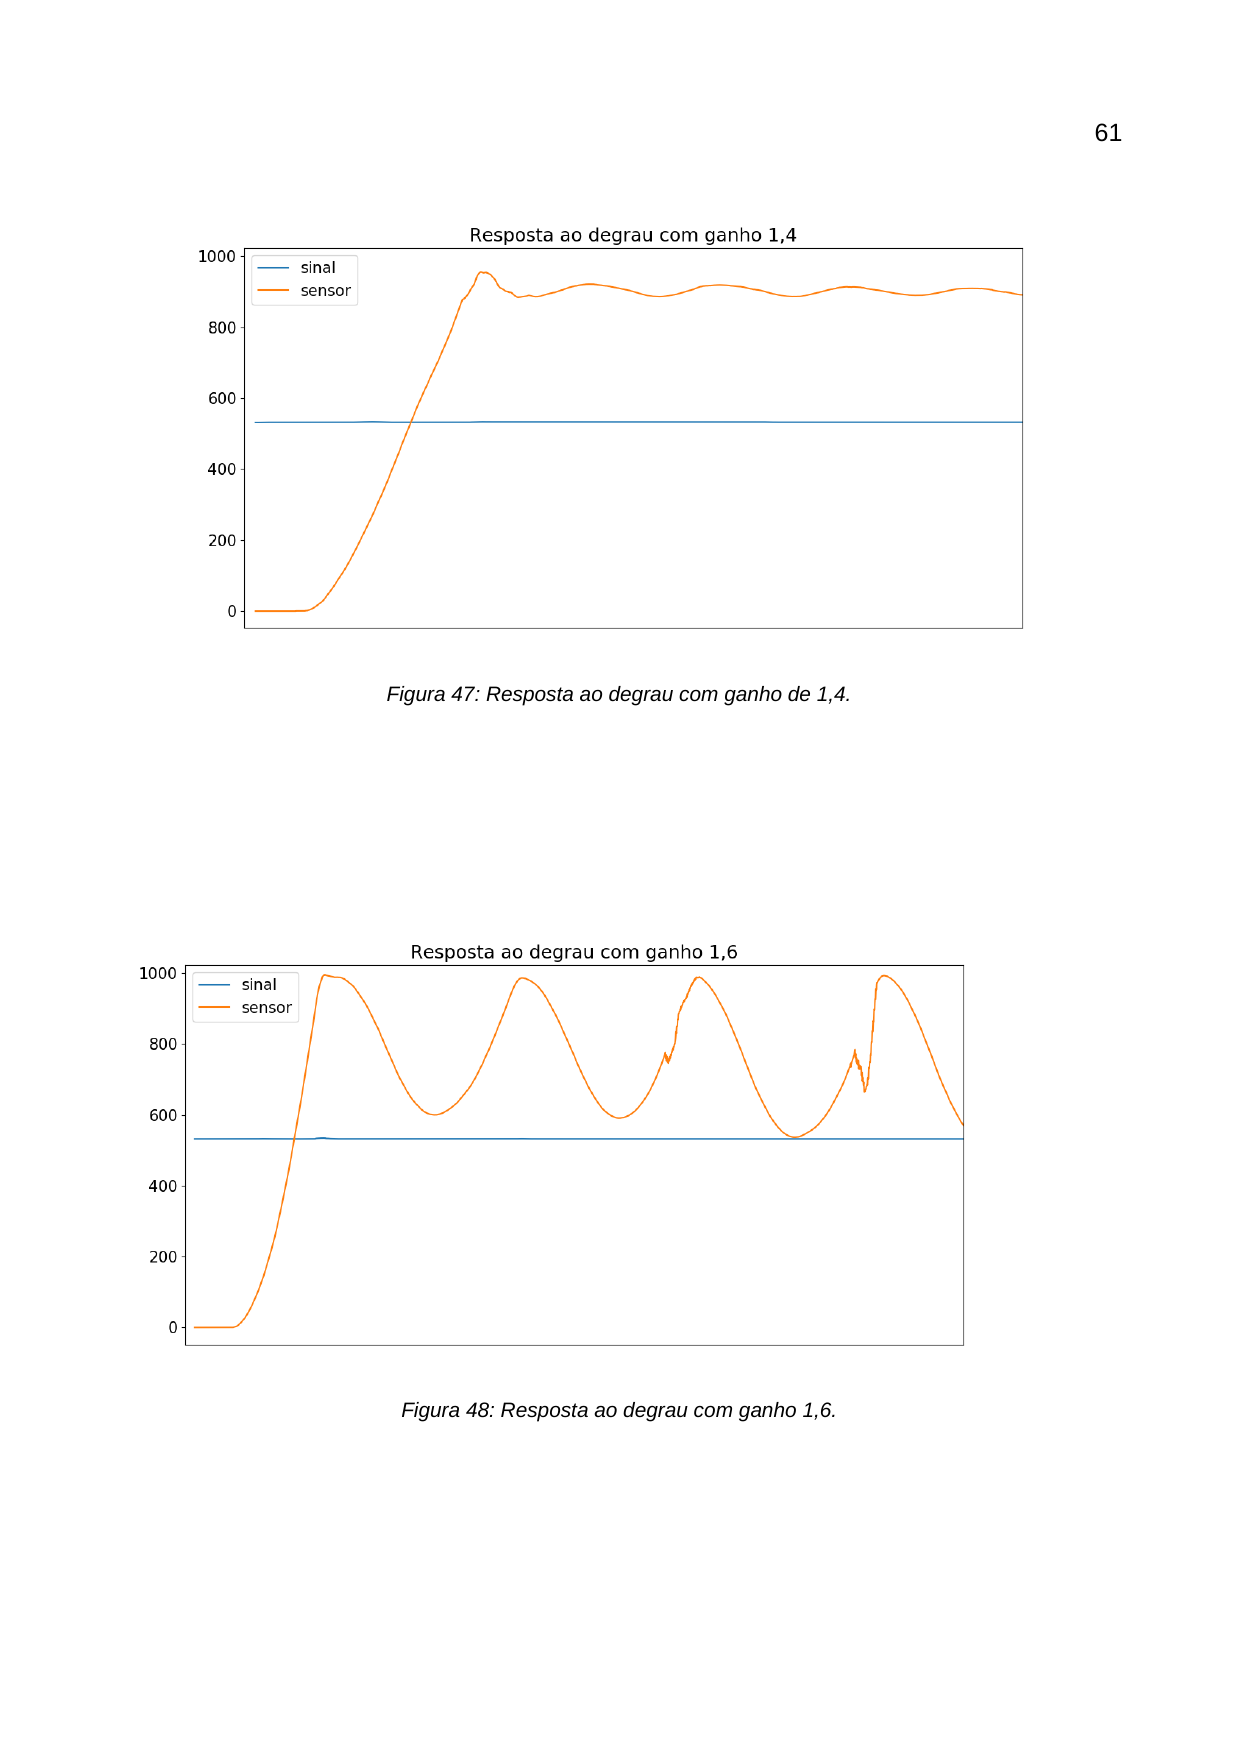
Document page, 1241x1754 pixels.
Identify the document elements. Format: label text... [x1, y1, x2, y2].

picture [118, 188, 1123, 682]
text Figura 47: Resposta ao degrau com ganho de 1,4. [118, 682, 1122, 706]
picture [59, 905, 1063, 1399]
text Figura 48: Resposta ao degrau com ganho 1,6. [118, 905, 1122, 1422]
